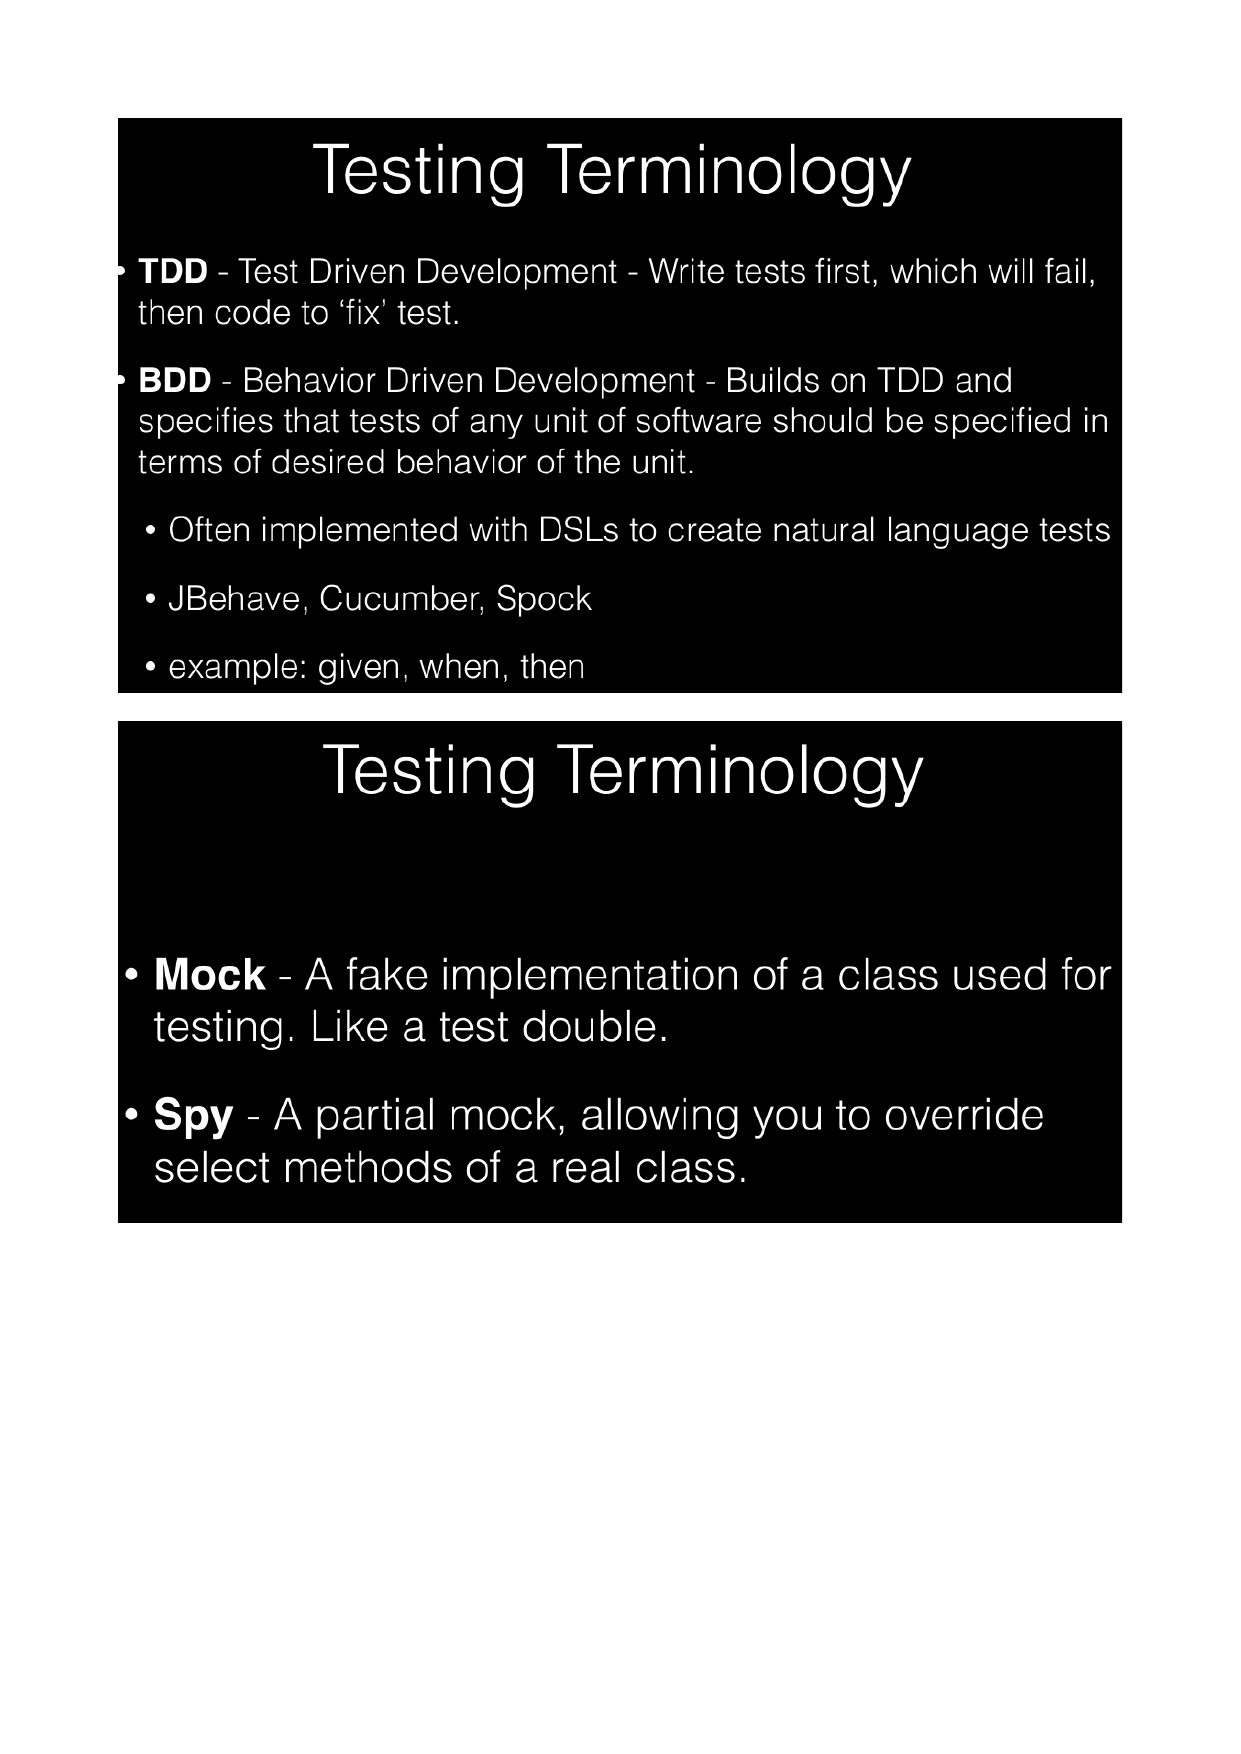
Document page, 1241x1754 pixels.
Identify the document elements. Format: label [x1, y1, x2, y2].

picture [118, 118, 1123, 693]
picture [118, 721, 1123, 1223]
